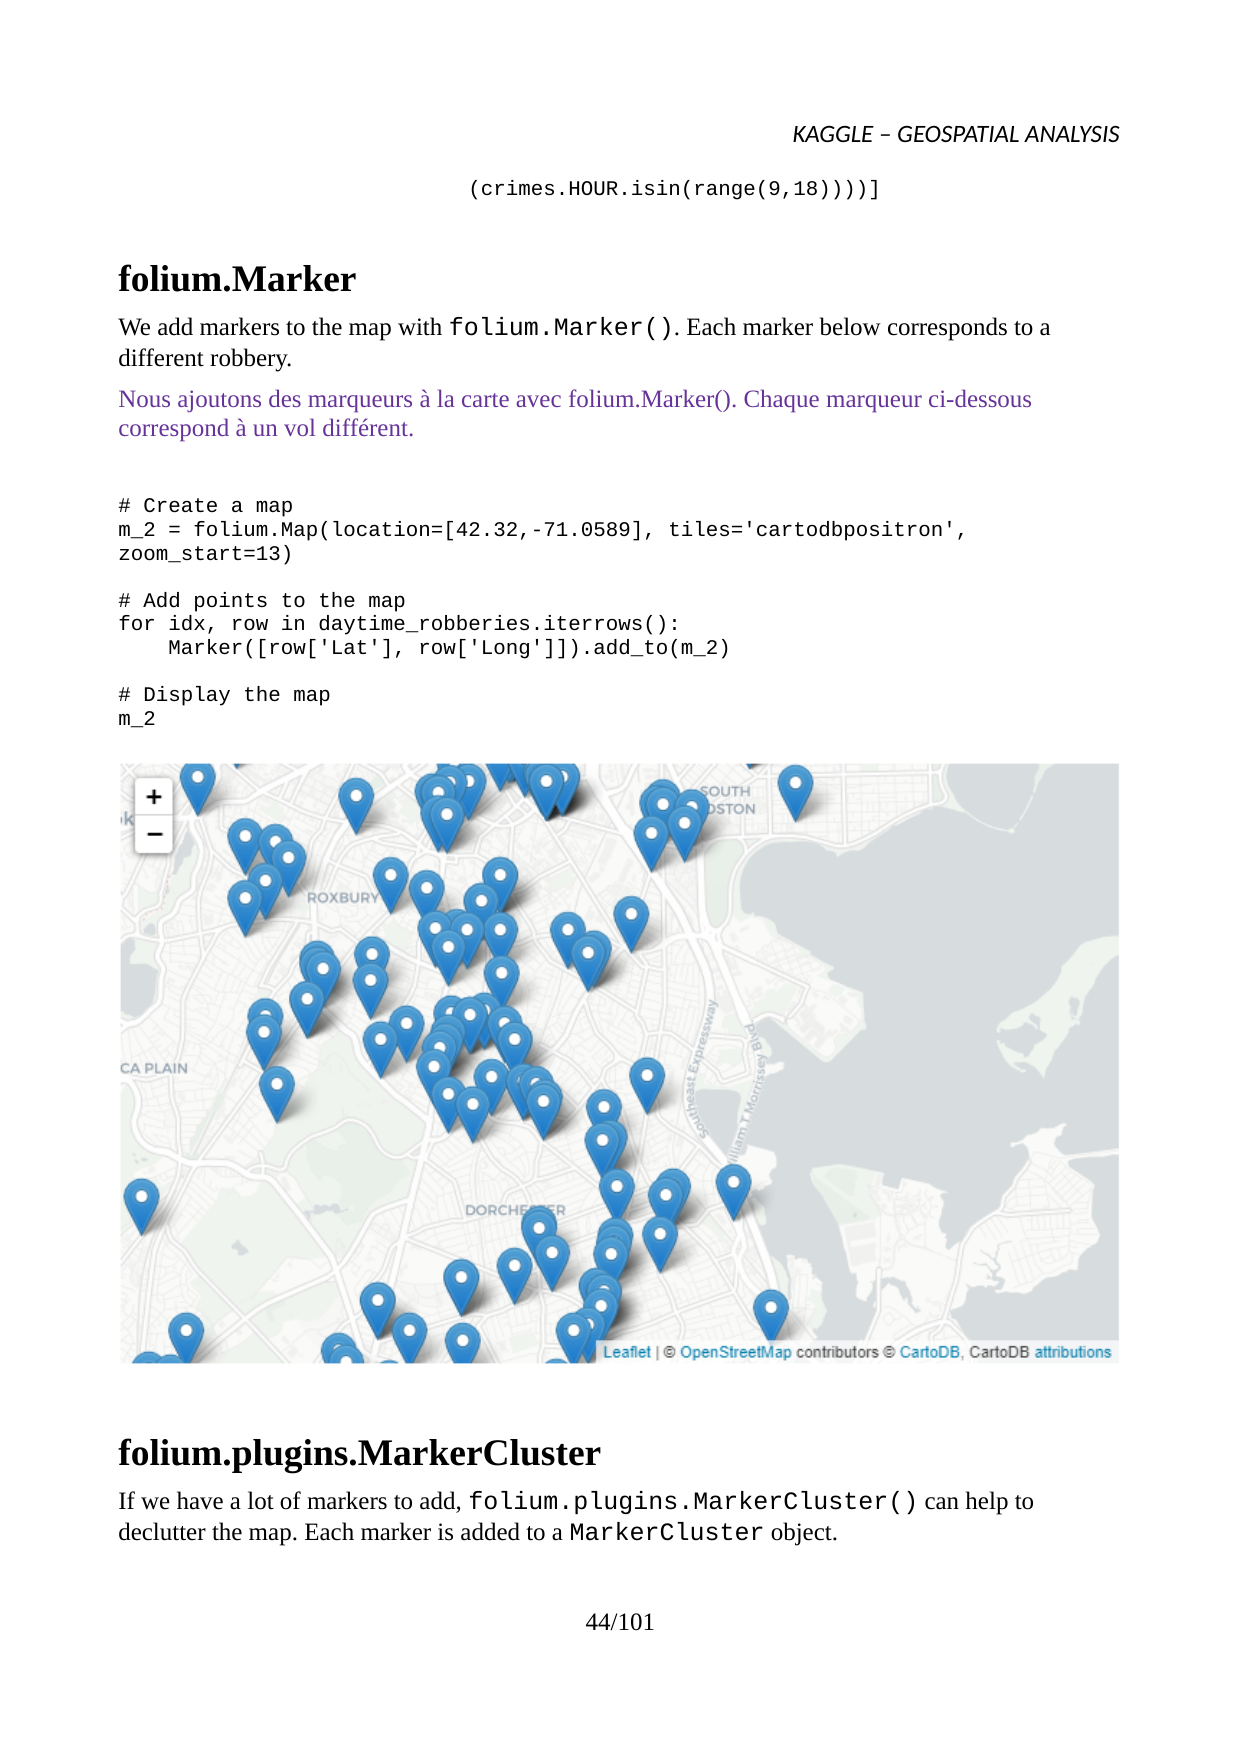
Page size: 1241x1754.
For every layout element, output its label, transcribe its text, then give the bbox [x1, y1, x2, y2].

text for idx, row in daytime_robberies.iterrows(): [118, 613, 1122, 637]
text Nous ajoutons des marqueurs à la carte avec folium.Marker(). Chaque marqueur ci-dessous correspond à un vol différent. [118, 384, 1122, 441]
text Marker([row['Lat'], row['Long']]).add_to(m_2) [118, 637, 1122, 661]
text # Display the map [118, 684, 1122, 708]
subtitle folium.plugins.MarkerCluster [118, 1431, 1122, 1474]
text # Add points to the map [118, 590, 1122, 613]
text # Create a map [118, 495, 1122, 519]
text m_2 = folium.Map(location=[42.32,-71.0589], tiles='cartodbpositron', zoom_start=13) [118, 519, 1122, 566]
text m_2 [118, 708, 1122, 732]
text If we have a lot of markers to add, folium.plugins.MarkerCluster() can help to declutter the map. Each marker is added to a MarkerCluster object. [118, 1486, 1122, 1548]
text (crimes.HOUR.isin(range(9,18))))] [118, 178, 1122, 202]
text We add markers to the map with folium.Marker(). Each marker below corresponds to a different robbery. [118, 312, 1122, 371]
picture [118, 761, 1122, 1365]
subtitle folium.Marker [118, 256, 1122, 299]
